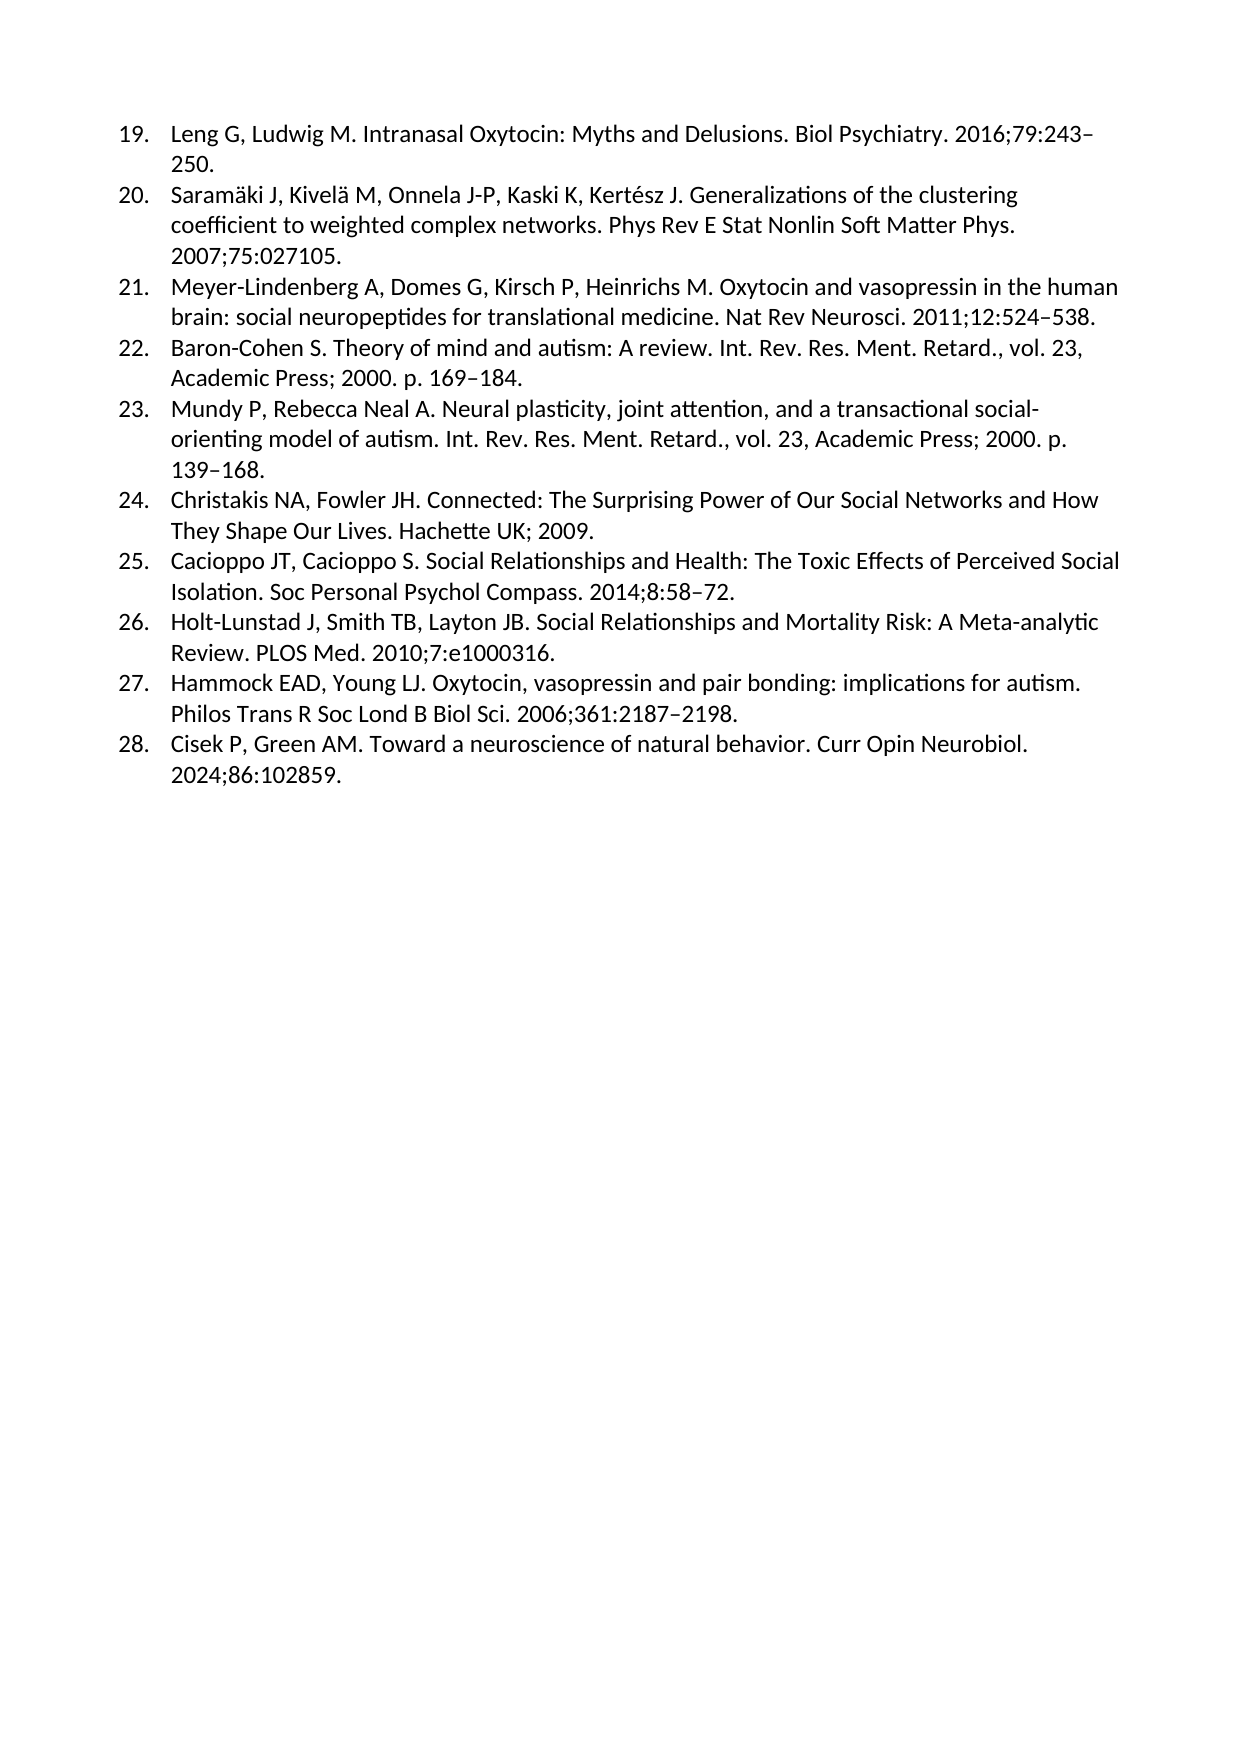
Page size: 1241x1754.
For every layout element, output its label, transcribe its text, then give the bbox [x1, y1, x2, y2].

text 24. Christakis NA, Fowler JH. Connected: The Surprising Power of Our Social Networks and How They Shape Our Lives. Hachette UK; 2009. [118, 484, 1122, 545]
text 28. Cisek P, Green AM. Toward a neuroscience of natural behavior. Curr Opin Neurobiol. 2024;86:102859. [118, 728, 1122, 789]
text 27. Hammock EAD, Young LJ. Oxytocin, vasopressin and pair bonding: implications for autism. Philos Trans R Soc Lond B Biol Sci. 2006;361:2187–2198. [118, 667, 1122, 728]
text 19. Leng G, Ludwig M. Intranasal Oxytocin: Myths and Delusions. Biol Psychiatry. 2016;79:243–250. [118, 118, 1122, 179]
text 23. Mundy P, Rebecca Neal A. Neural plasticity, joint attention, and a transactional social-orienting model of autism. Int. Rev. Res. Ment. Retard., vol. 23, Academic Press; 2000. p. 139–168. [118, 393, 1122, 484]
text 20. Saramäki J, Kivelä M, Onnela J-P, Kaski K, Kertész J. Generalizations of the clustering coefficient to weighted complex networks. Phys Rev E Stat Nonlin Soft Matter Phys. 2007;75:027105. [118, 179, 1122, 271]
text 25. Cacioppo JT, Cacioppo S. Social Relationships and Health: The Toxic Effects of Perceived Social Isolation. Soc Personal Psychol Compass. 2014;8:58–72. [118, 545, 1122, 606]
text 21. Meyer-Lindenberg A, Domes G, Kirsch P, Heinrichs M. Oxytocin and vasopressin in the human brain: social neuropeptides for translational medicine. Nat Rev Neurosci. 2011;12:524–538. [118, 271, 1122, 332]
text 26. Holt-Lunstad J, Smith TB, Layton JB. Social Relationships and Mortality Risk: A Meta-analytic Review. PLOS Med. 2010;7:e1000316. [118, 606, 1122, 667]
text 22. Baron-Cohen S. Theory of mind and autism: A review. Int. Rev. Res. Ment. Retard., vol. 23, Academic Press; 2000. p. 169–184. [118, 332, 1122, 393]
